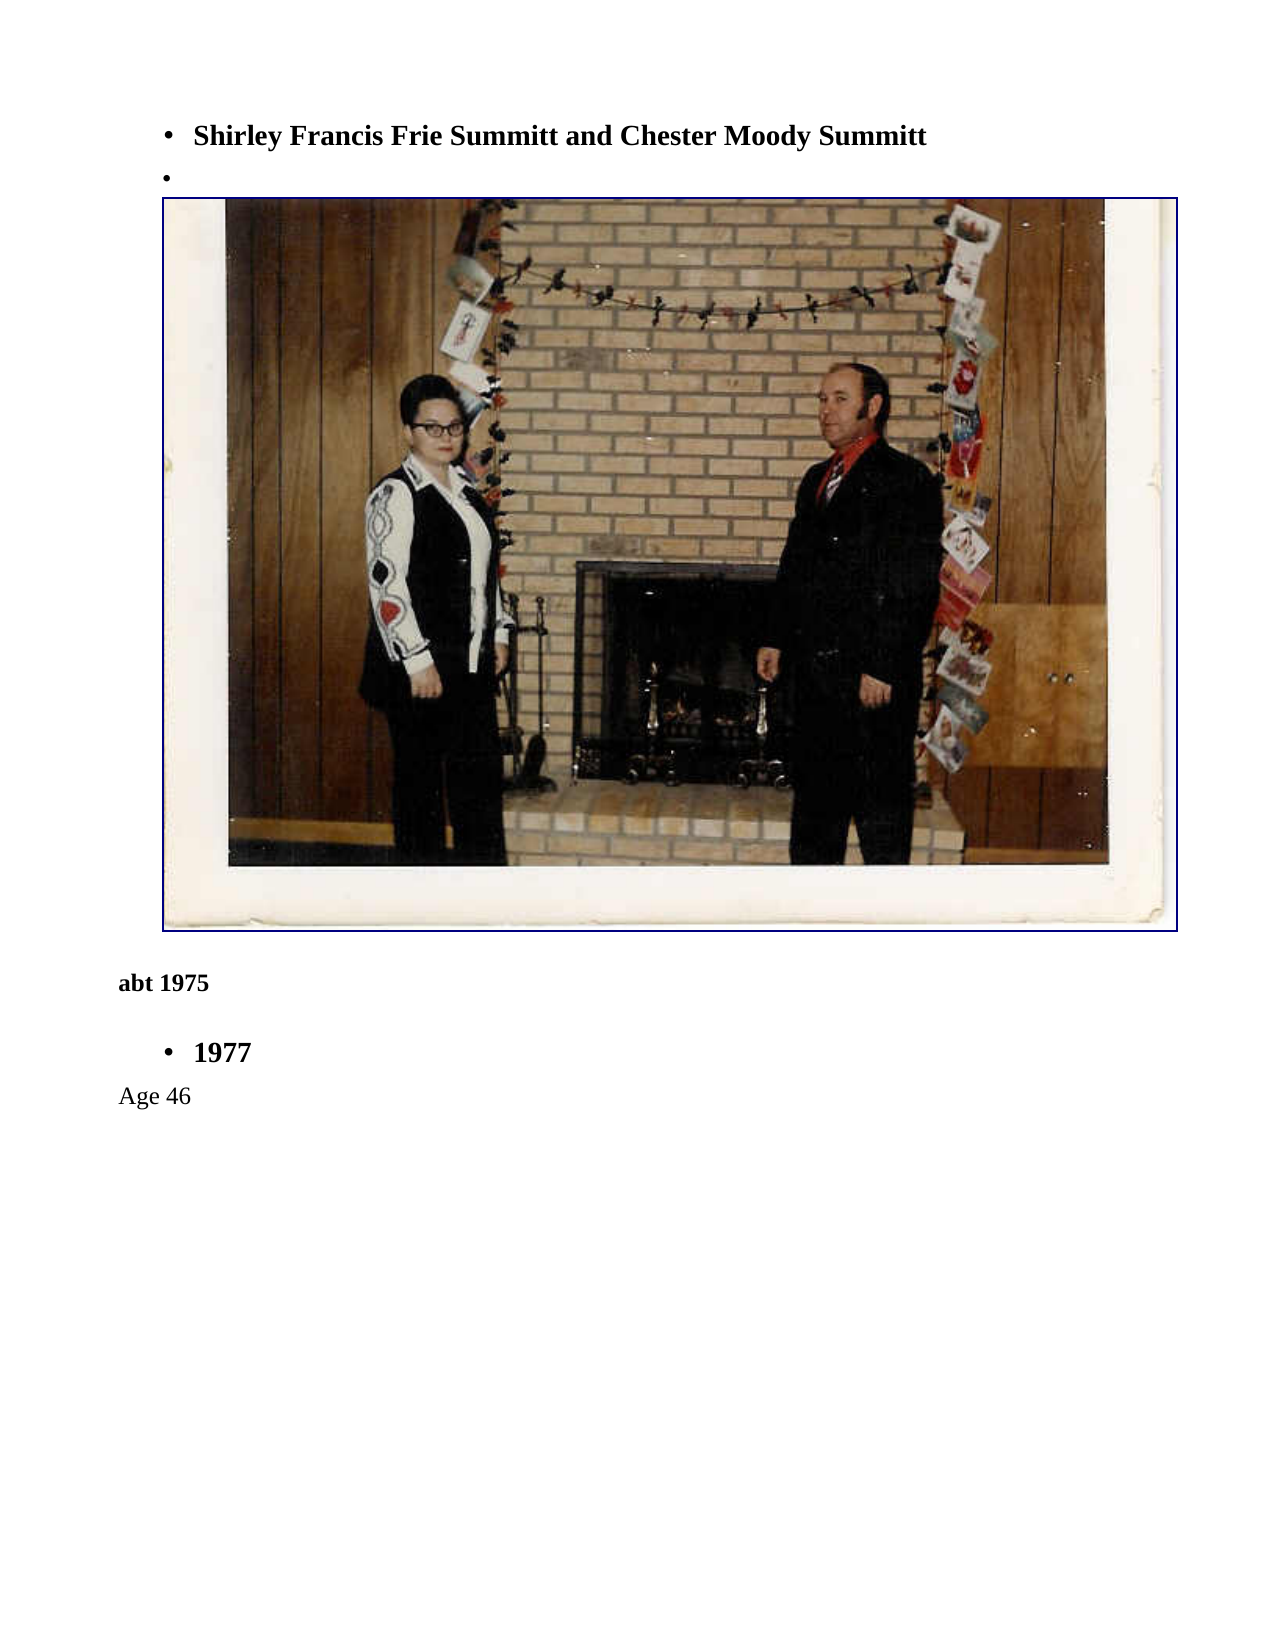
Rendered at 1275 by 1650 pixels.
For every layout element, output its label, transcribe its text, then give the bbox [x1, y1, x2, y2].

subtitle abt 1975 [118, 968, 1157, 997]
subtitle 1977 [164, 1035, 1157, 1068]
picture [164, 199, 1176, 930]
text Age 46 [118, 1081, 1157, 1109]
subtitle Shirley Francis Frie Summitt and Chester Moody Summitt [164, 118, 1157, 152]
